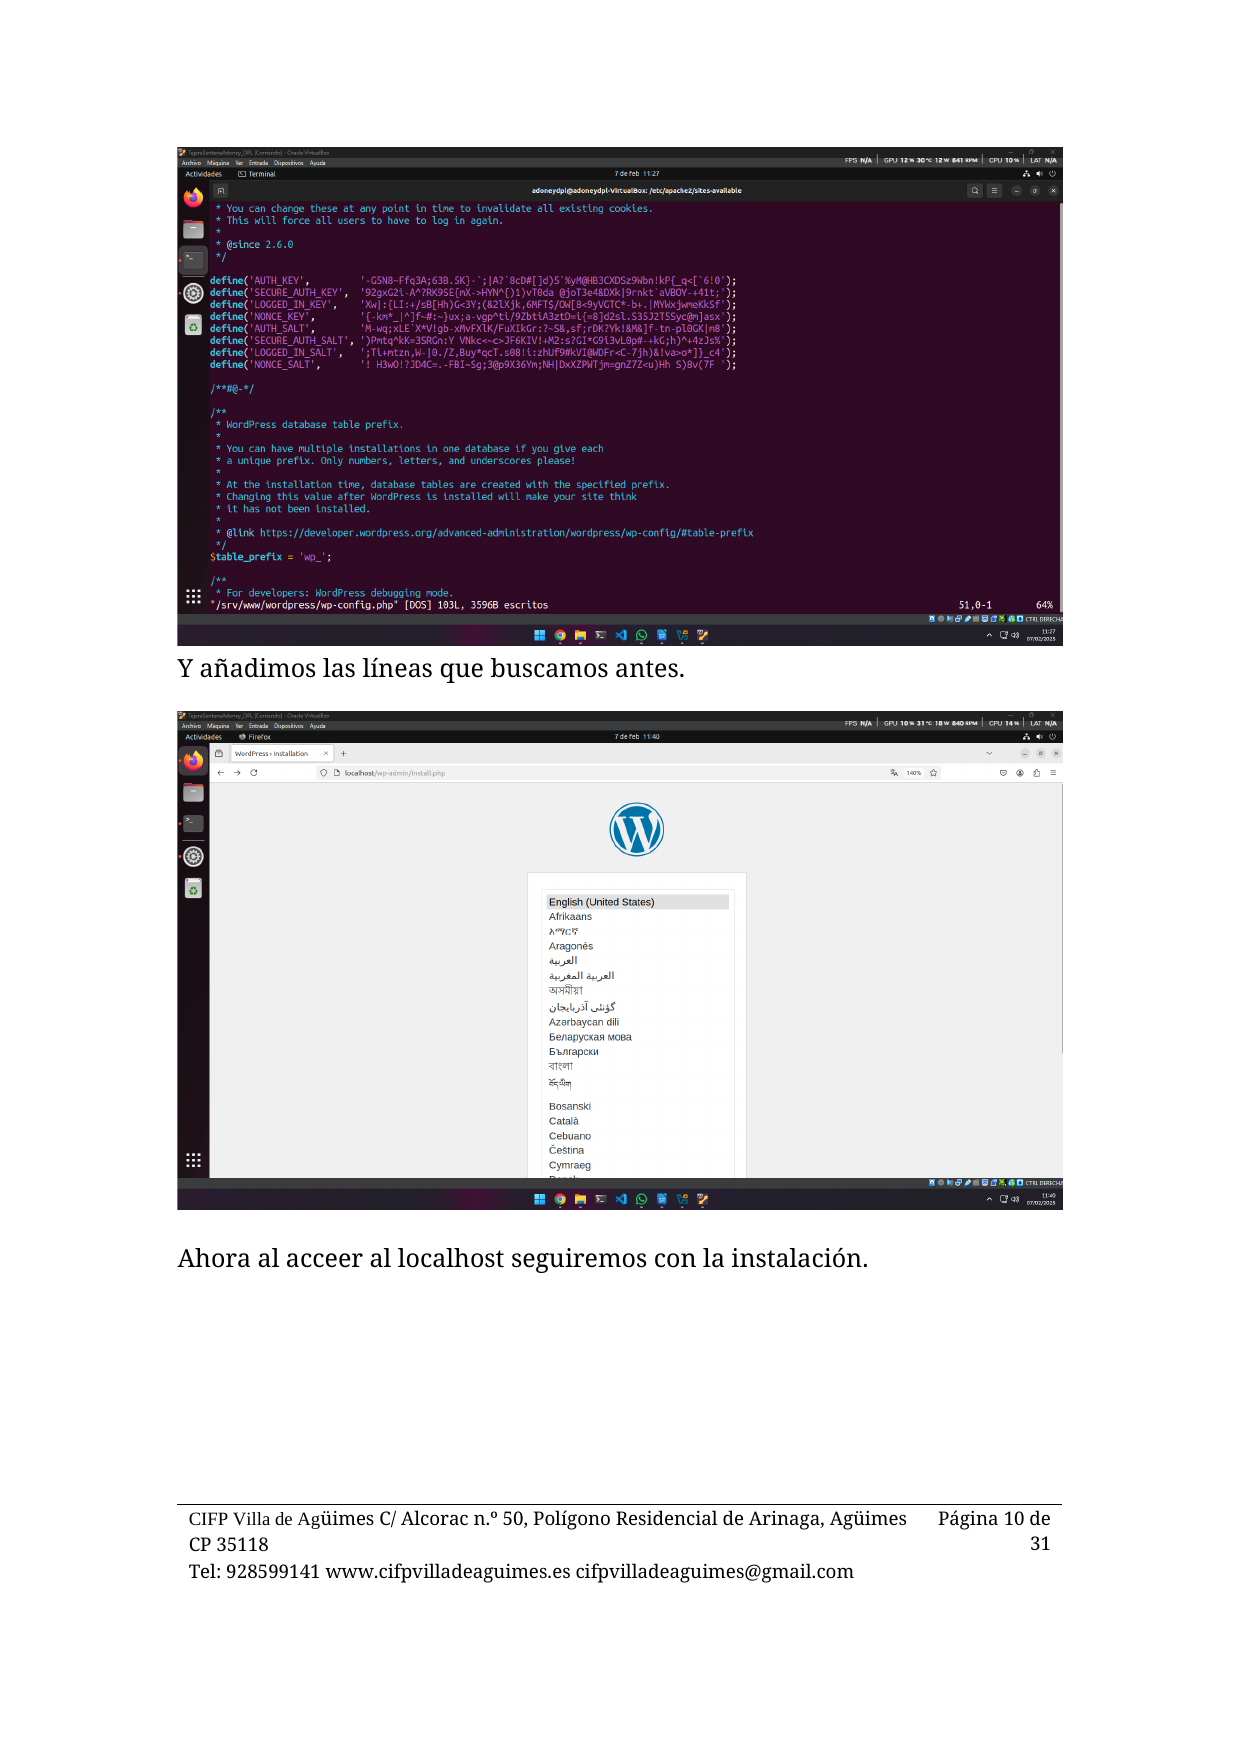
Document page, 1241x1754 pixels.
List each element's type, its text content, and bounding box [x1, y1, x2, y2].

text Ahora al acceer al localhost seguiremos con la instalación. [177, 1210, 1063, 1274]
text Y añadimos las líneas que buscamos antes. [177, 646, 1063, 685]
picture [177, 147, 1063, 646]
picture [177, 711, 1063, 1210]
